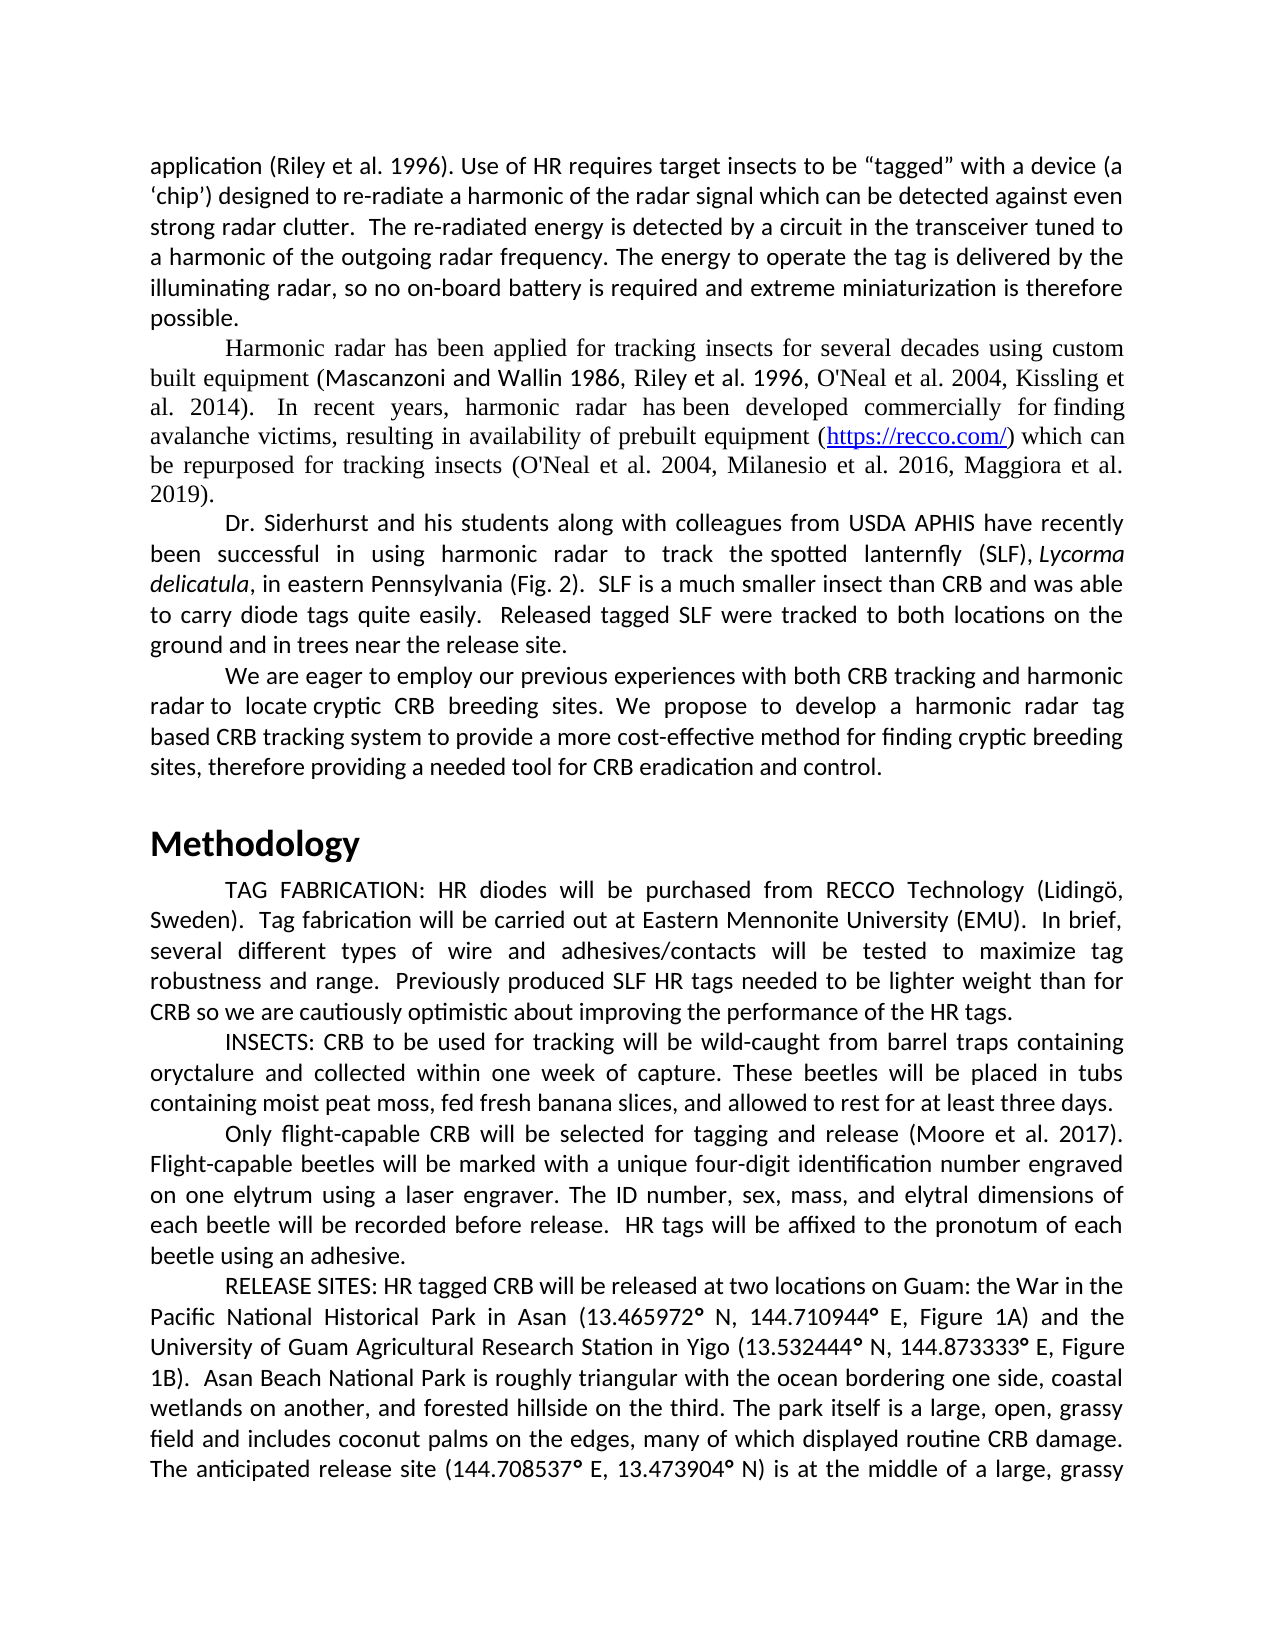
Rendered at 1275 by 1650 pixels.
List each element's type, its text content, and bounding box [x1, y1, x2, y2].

text RELEASE SITES: HR tagged CRB will be released at two locations on Guam: the War in the Pacific National Historical Park in Asan (13.465972° N, 144.710944° E, Figure 1A) and the University of Guam Agricultural Research Station in Yigo (13.532444° N, 144.873333° E, Figure 1B). Asan Beach National Park is roughly triangular with the ocean bordering one side, coastal wetlands on another, and forested hillside on the third. The park itself is a large, open, grassy field and includes coconut palms on the edges, many of which displayed routine CRB damage. The anticipated release site (144.708537° E, 13.473904° N) is at the middle of a large, grassy [150, 1271, 1125, 1484]
text Dr. Siderhurst and his students along with colleagues from USDA APHIS have recently been successful in using harmonic radar to track the spotted lanternfly (SLF), Lycorma delicatula, in eastern Pennsylvania (Fig. 2). SLF is a much smaller insect than CRB and was able to carry diode tags quite easily. Released tagged SLF were tracked to both locations on the ground and in trees near the release site. [150, 507, 1125, 660]
text Harmonic radar has been applied for tracking insects for several decades using custom built equipment (Mascanzoni and Wallin 1986, Riley et al. 1996, O'Neal et al. 2004, Kissling et al. 2014). In recent years, harmonic radar has been developed commercially for finding avalanche victims, resulting in availability of prebuilt equipment (https://recco.com/) which can be repurposed for tracking insects (O'Neal et al. 2004, Milanesio et al. 2016, Maggiora et al. 2019). [150, 333, 1125, 507]
text Only flight-capable CRB will be selected for tagging and release (Moore et al. 2017). Flight-capable beetles will be marked with a unique four-digit identification number engraved on one elytrum using a laser engraver. The ID number, sex, mass, and elytral dimensions of each beetle will be recorded before release. HR tags will be affixed to the pronotum of each beetle using an adhesive. [150, 1118, 1125, 1271]
text We are eager to employ our previous experiences with both CRB tracking and harmonic radar to locate cryptic CRB breeding sites. We propose to develop a harmonic radar tag based CRB tracking system to provide a more cost-effective method for finding cryptic breeding sites, therefore providing a needed tool for CRB eradication and control. [150, 660, 1125, 782]
text INSECTS: CRB to be used for tracking will be wild-caught from barrel traps containing oryctalure and collected within one week of capture. These beetles will be placed in tubs containing moist peat moss, fed fresh banana slices, and allowed to rest for at least three days. [150, 1026, 1125, 1118]
text application (Riley et al. 1996). Use of HR requires target insects to be “tagged” with a device (a ‘chip’) designed to re-radiate a harmonic of the radar signal which can be detected against even strong radar clutter. The re-radiated energy is detected by a circuit in the transceiver tuned to a harmonic of the outgoing radar frequency. The energy to operate the tag is delivered by the illuminating radar, so no on-board battery is required and extreme miniaturization is therefore possible. [150, 150, 1125, 333]
text TAG FABRICATION: HR diodes will be purchased from RECCO Technology (Lidingö, Sweden). Tag fabrication will be carried out at Eastern Mennonite University (EMU). In brief, several different types of wire and adhesives/contacts will be tested to maximize tag robustness and range. Previously produced SLF HR tags needed to be lighter weight than for CRB so we are cautiously optimistic about improving the performance of the HR tags. [150, 874, 1125, 1026]
subtitle Methodology [150, 819, 1125, 865]
